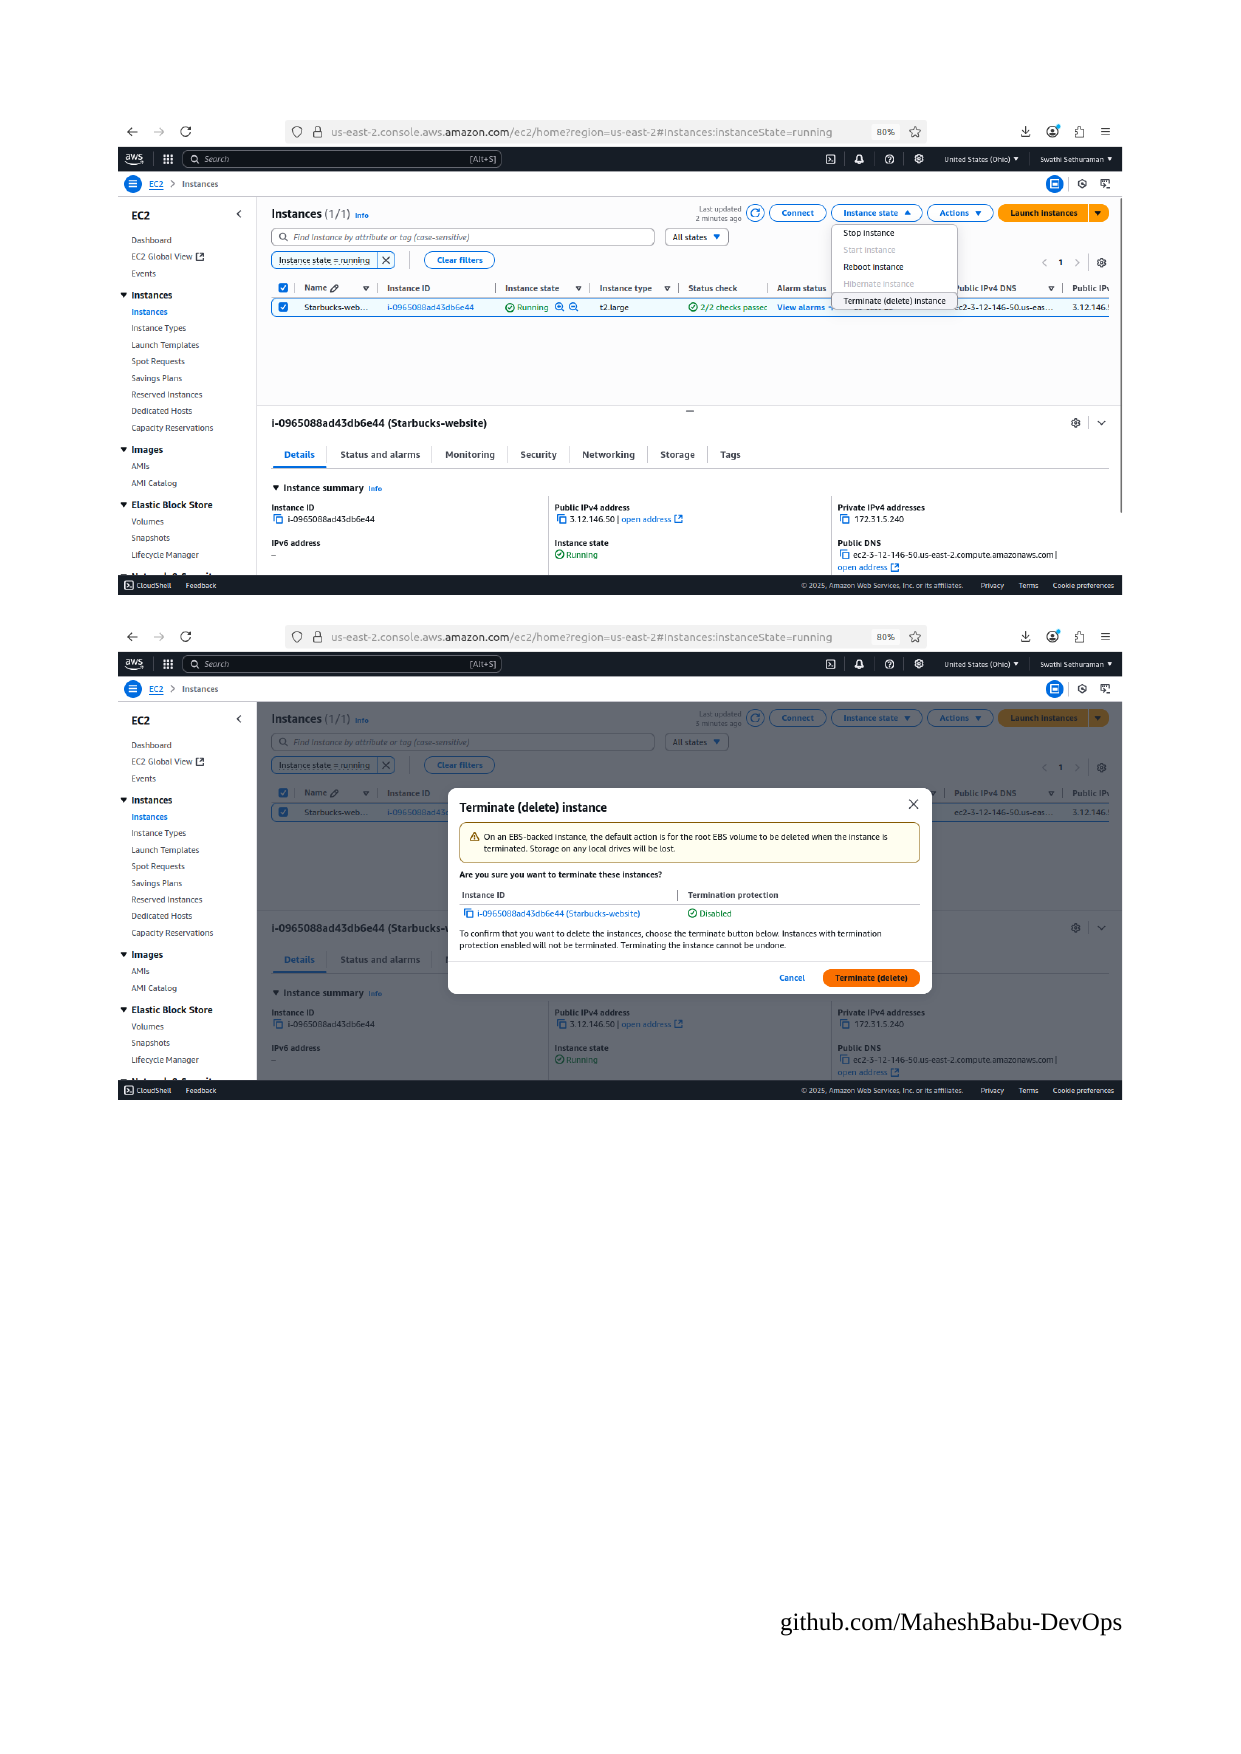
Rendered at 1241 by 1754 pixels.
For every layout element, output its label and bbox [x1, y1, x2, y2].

picture [118, 623, 1123, 1100]
picture [118, 118, 1123, 595]
